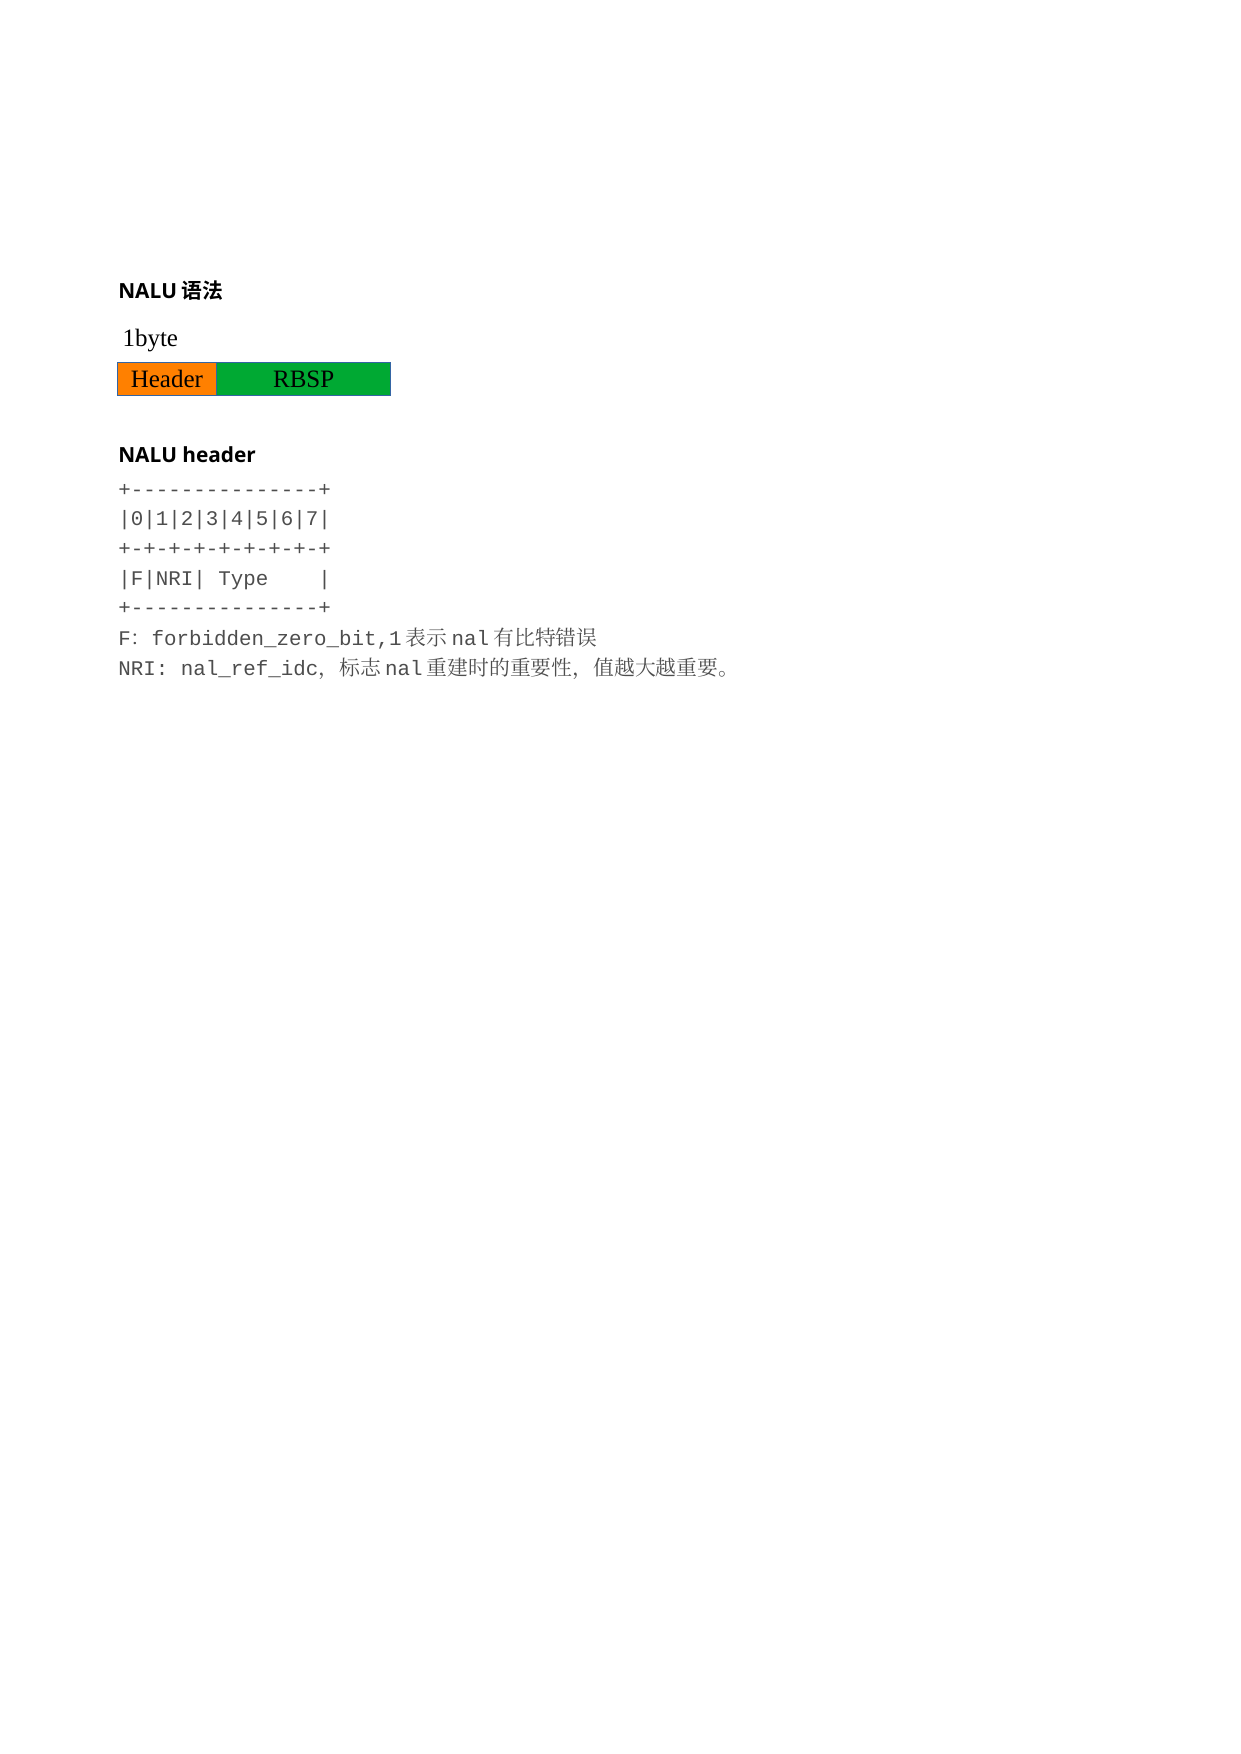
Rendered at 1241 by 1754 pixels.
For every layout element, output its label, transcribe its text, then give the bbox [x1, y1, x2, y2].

text F：forbidden_zero_bit,1表示nal有比特错误 [118, 621, 1122, 651]
text NALU语法 [118, 275, 1122, 305]
text +---------------+ |0|1|2|3|4|5|6|7| +-+-+-+-+-+-+-+-+ |F|NRI| Type | +---------------+ [118, 473, 1122, 621]
text NRI: nal_ref_idc，标志nal重建时的重要性，值越大越重要。 [118, 651, 1122, 681]
text NALU header [118, 440, 1122, 468]
